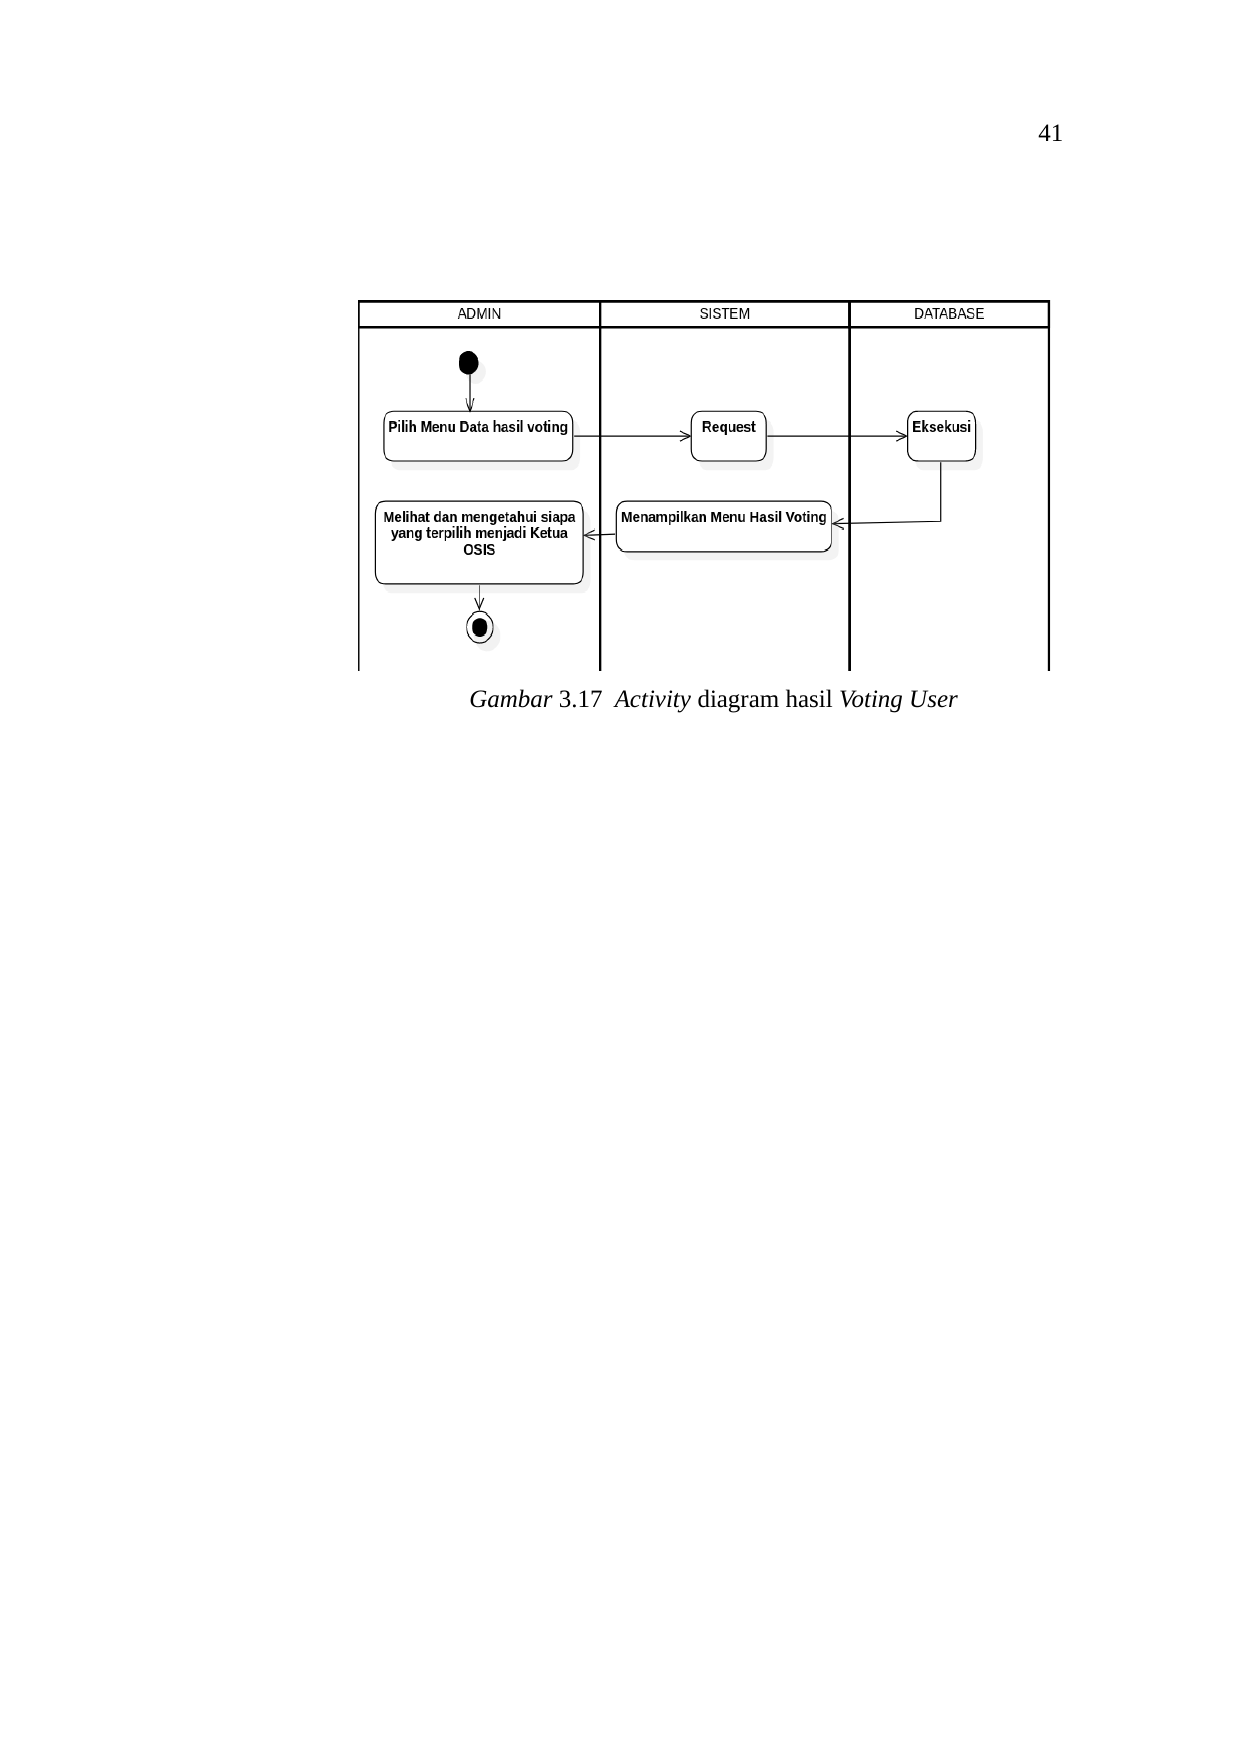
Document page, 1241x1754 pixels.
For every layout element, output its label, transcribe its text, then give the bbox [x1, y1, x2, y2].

text Gambar 3.17 Activity diagram hasil Voting User [366, 265, 1063, 713]
picture [352, 284, 1052, 671]
